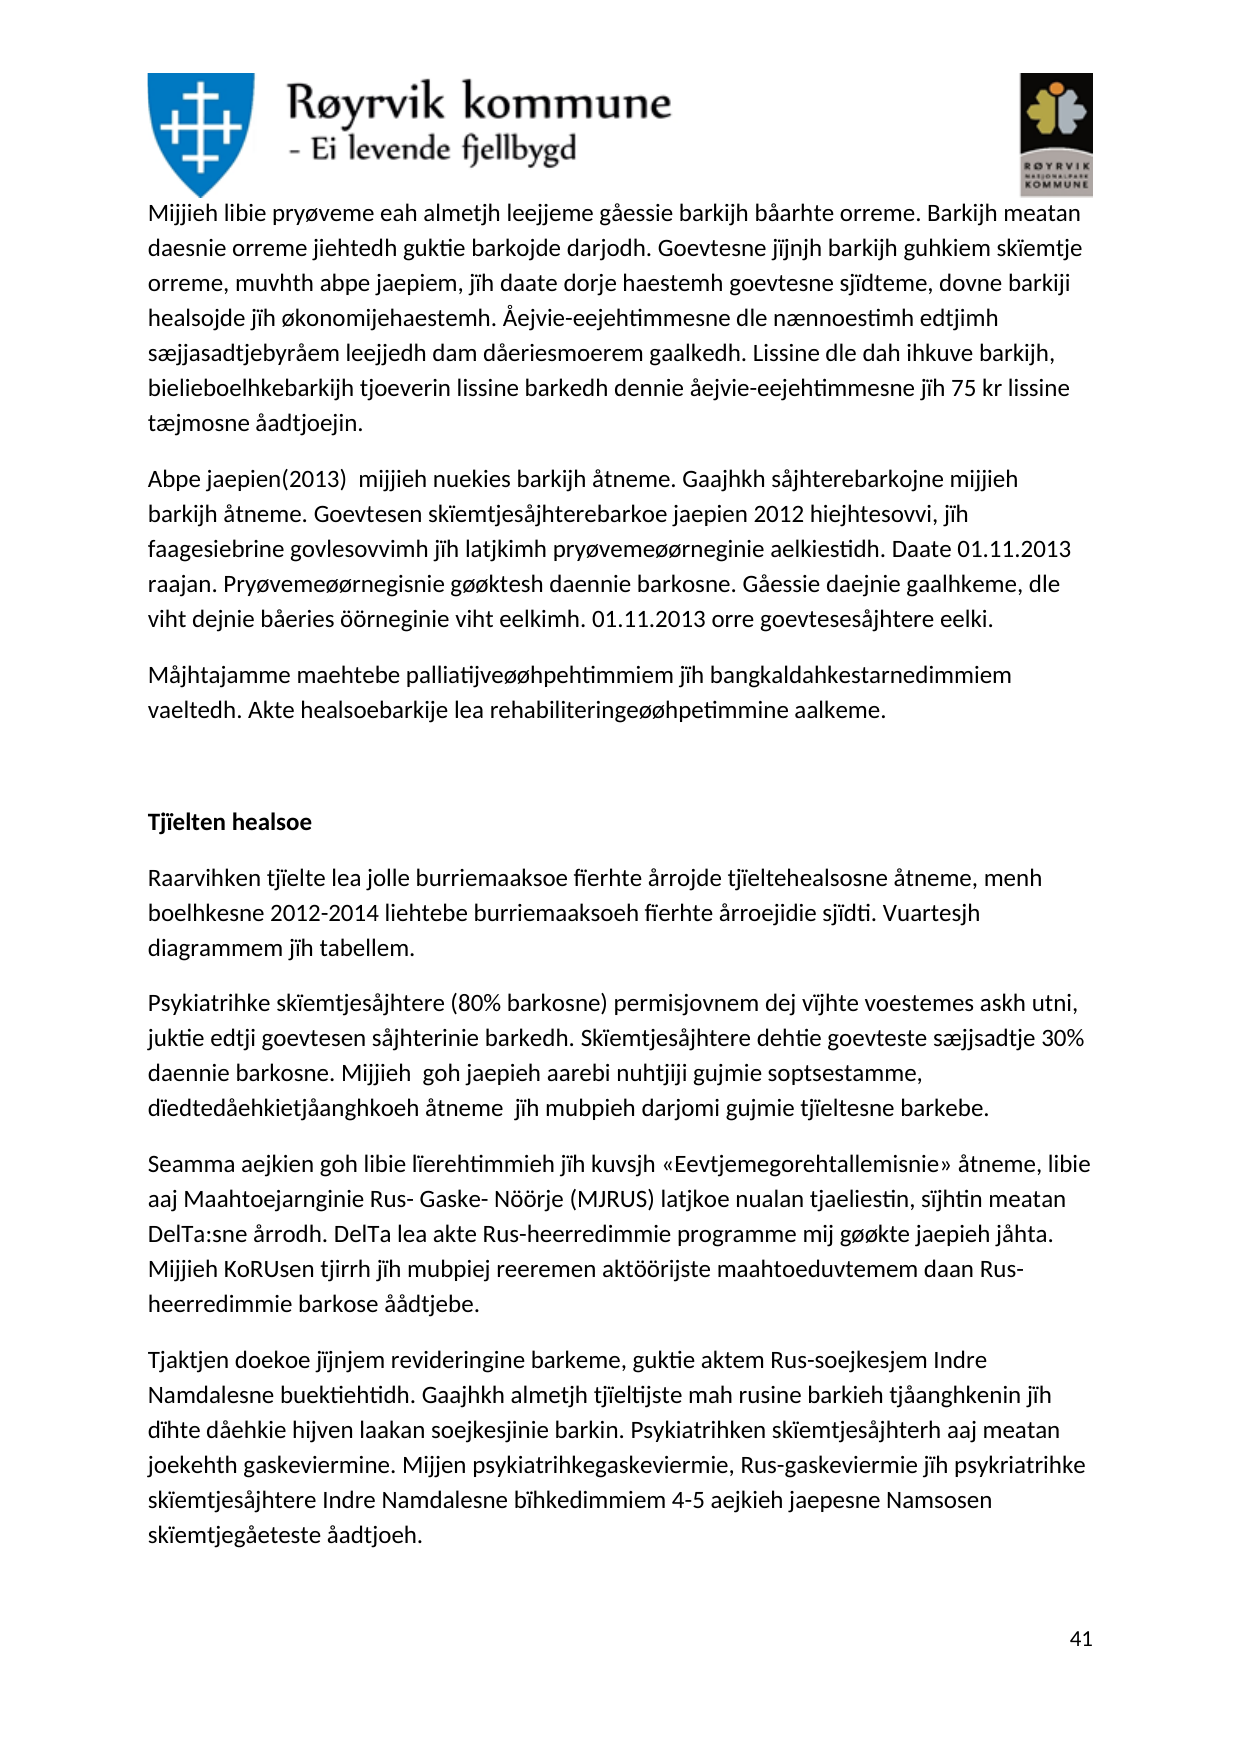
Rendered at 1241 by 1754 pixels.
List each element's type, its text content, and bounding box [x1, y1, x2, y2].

text Raarvihken tjïelte lea jolle burriemaaksoe fïerhte årrojde tjïeltehealsosne åtneme, menh boelhkesne 2012-2014 liehtebe burriemaaksoeh fïerhte årroejidie sjïdti. Vuartesjh diagrammem jïh tabellem. [148, 862, 1093, 962]
text Måjhtajamme maehtebe palliatijveøøhpehtimmiem jïh bangkaldahkestarnedimmiem vaeltedh. Akte healsoebarkije lea rehabiliteringeøøhpetimmine aalkeme. [148, 659, 1093, 725]
text Psykiatrihke skïemtjesåjhtere (80% barkosne) permisjovnem dej vïjhte voestemes askh utni, juktie edtji goevtesen såjhterinie barkedh. Skïemtjesåjhtere dehtie goevteste sæjjsadtje 30% daennie barkosne. Mijjieh goh jaepieh aarebi nuhtjiji gujmie soptsestamme, dïedtedåehkietjåanghkoeh åtneme jïh mubpieh darjomi gujmie tjïeltesne barkebe. [148, 988, 1093, 1123]
text Mijjieh libie pryøveme eah almetjh leejjeme gåessie barkijh båarhte orreme. Barkijh meatan daesnie orreme jiehtedh guktie barkojde darjodh. Goevtesne jïjnjh barkijh guhkiem skïemtje orreme, muvhth abpe jaepiem, jïh daate dorje haestemh goevtesne sjïdteme, dovne barkiji healsojde jïh økonomijehaestemh. Åejvie-eejehtimmesne dle nænnoestimh edtjimh sæjjasadtjebyråem leejjedh dam dåeriesmoerem gaalkedh. Lissine dle dah ihkuve barkijh, bielieboelhkebarkijh tjoeverin lissine barkedh dennie åejvie-eejehtimmesne jïh 75 kr lissine tæjmosne åadtjoejin. [148, 198, 1093, 438]
picture [147, 73, 1093, 198]
text Tjaktjen doekoe jïjnjem revideringine barkeme, guktie aktem Rus-soejkesjem Indre Namdalesne buektiehtidh. Gaajhkh almetjh tjïeltijste mah rusine barkieh tjåanghkenin jïh dïhte dåehkie hijven laakan soejkesjinie barkin. Psykiatrihken skïemtjesåjhterh aaj meatan joekehth gaskeviermine. Mijjen psykiatrihkegaskeviermie, Rus-gaskeviermie jïh psykriatrihke skïemtjesåjhtere Indre Namdalesne bïhkedimmiem 4-5 aejkieh jaepesne Namsosen skïemtjegåeteste åadtjoeh. [148, 1344, 1093, 1550]
text Seamma aejkien goh libie lïerehtimmieh jïh kuvsjh «Eevtjemegorehtallemisnie» åtneme, libie aaj Maahtoejarnginie Rus- Gaske- Nöörje (MJRUS) latjkoe nualan tjaeliestin, sïjhtin meatan DelTa:sne årrodh. DelTa lea akte Rus-heerredimmie programme mij gøøkte jaepieh jåhta. Mijjieh KoRUsen tjirrh jïh mubpiej reeremen aktöörijste maahtoeduvtemem daan Rus-heerredimmie barkose åådtjebe. [148, 1148, 1093, 1319]
text Abpe jaepien(2013) mijjieh nuekies barkijh åtneme. Gaajhkh såjhterebarkojne mijjieh barkijh åtneme. Goevtesen skïemtjesåjhterebarkoe jaepien 2012 hiejhtesovvi, jïh faagesiebrine govlesovvimh jïh latjkimh pryøvemeøørneginie aelkiestidh. Daate 01.11.2013 raajan. Pryøvemeøørnegisnie gøøktesh daennie barkosne. Gåessie daejnie gaalhkeme, dle viht dejnie båeries öörneginie viht eelkimh. 01.11.2013 orre goevtesesåjhtere eelki. [148, 463, 1093, 634]
text Tjïelten healsoe [148, 806, 1093, 836]
